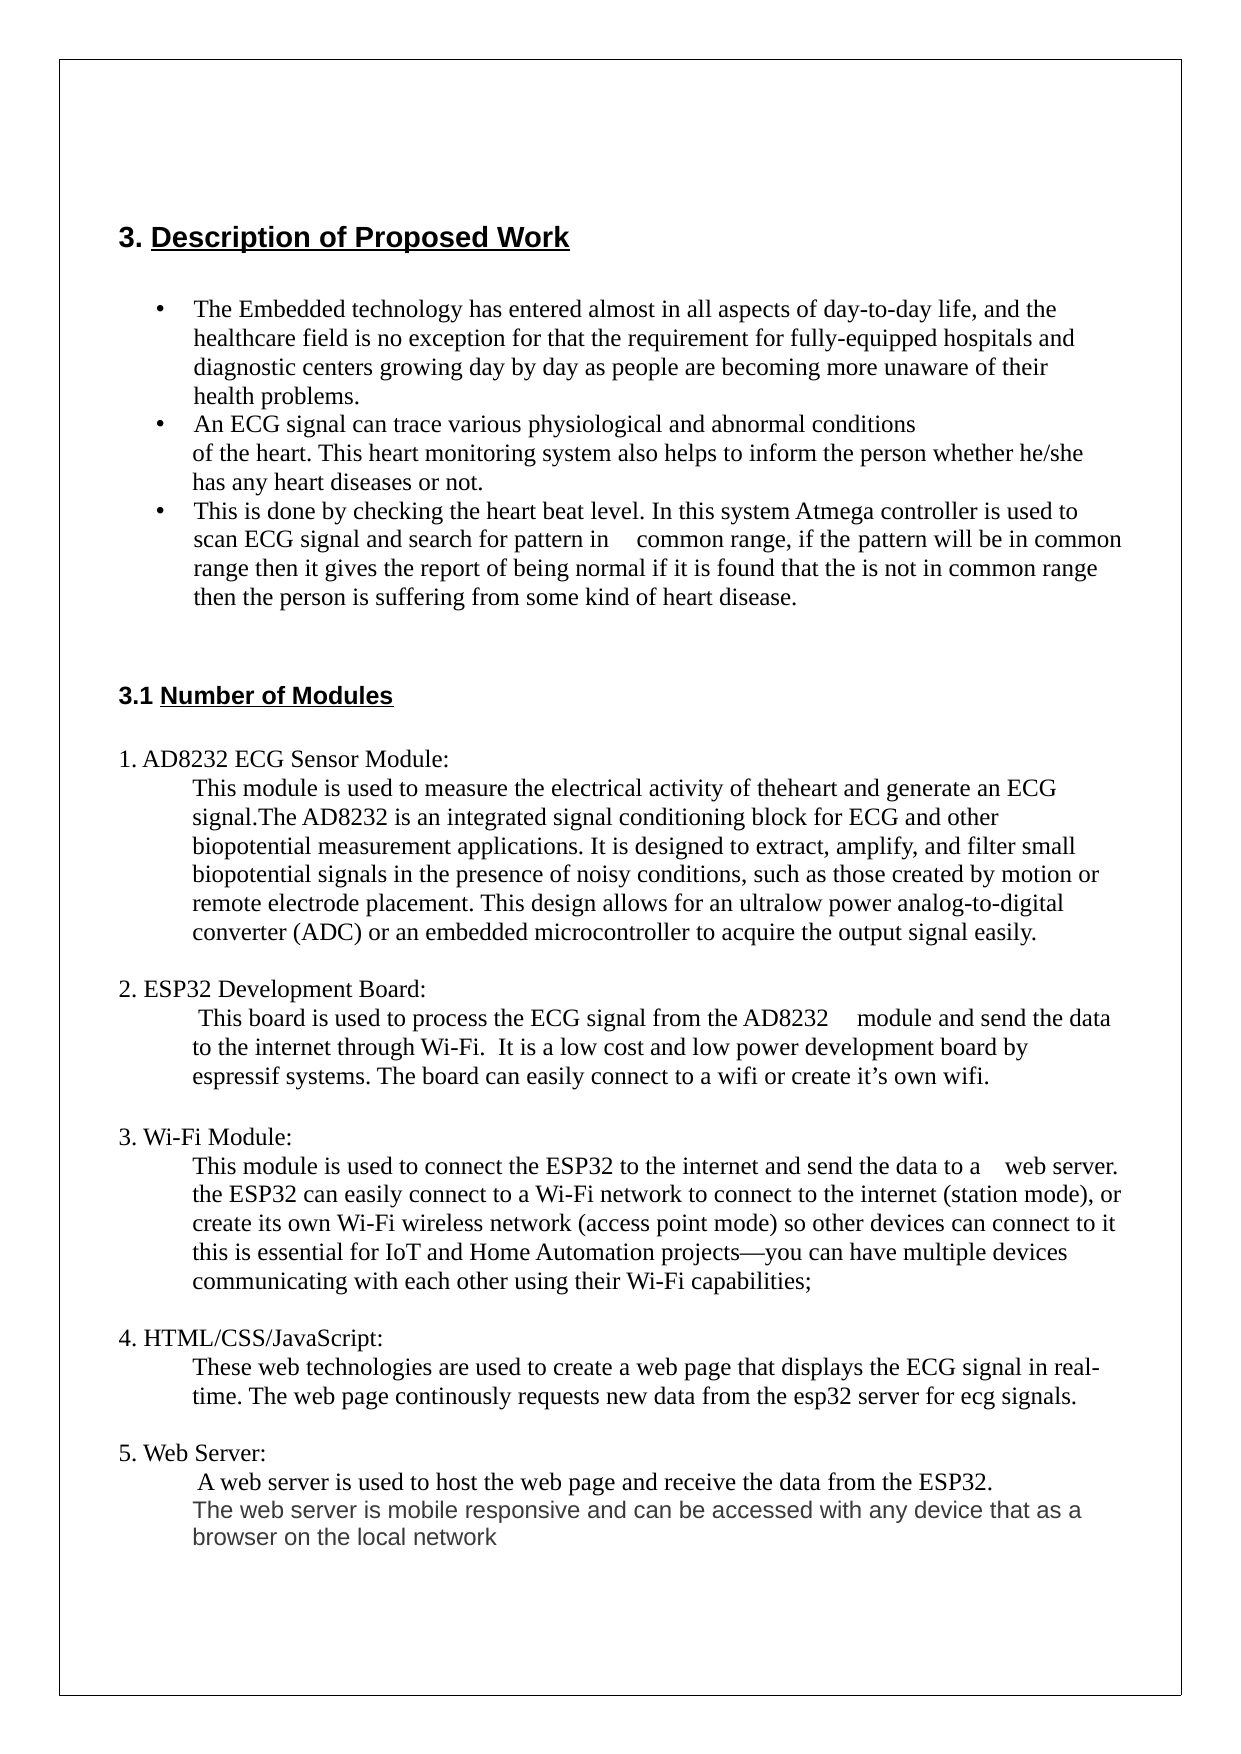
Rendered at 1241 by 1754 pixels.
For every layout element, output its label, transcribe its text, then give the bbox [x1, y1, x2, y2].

text The web server is mobile responsive and can be accessed with any device that as a browser on the local network [118, 1496, 1122, 1551]
text the ESP32 can easily connect to a Wi-Fi network to connect to the internet (station mode), or create its own Wi-Fi wireless network (access point mode) so other devices can connect to it this is essential for IoT and Home Automation projects—you can have multiple devices communicating with each other using their Wi-Fi capabilities; [118, 1179, 1122, 1294]
subtitle 3.1 Number of Modules [118, 681, 1122, 709]
text This board is used to process the ECG signal from the AD8232 module and send the data to the internet through Wi-Fi. It is a low cost and low power development board by espressif systems. The board can easily connect to a wifi or create it’s own wifi. [118, 1003, 1122, 1089]
text This module is used to measure the electrical activity of theheart and generate an ECG signal.The AD8232 is an integrated signal conditioning block for ECG and other biopotential measurement applications. It is designed to extract, amplify, and filter small biopotential signals in the presence of noisy conditions, such as those created by motion or remote electrode placement. This design allows for an ultralow power analog-to-digital converter (ADC) or an embedded microcontroller to acquire the output signal easily. [118, 773, 1122, 946]
list health problems. [156, 381, 1122, 409]
text A web server is used to host the web page and receive the data from the ESP32. [118, 1467, 1122, 1496]
text This module is used to connect the ESP32 to the internet and send the data to a web server. [118, 1151, 1122, 1179]
text 1. AD8232 ECG Sensor Module: [118, 744, 1122, 773]
text These web technologies are used to create a web page that displays the ECG signal in real- time. The web page continously requests new data from the esp32 server for ecg signals. [118, 1352, 1122, 1409]
text of the heart. This heart monitoring system also helps to inform the person whether he/she [118, 438, 1122, 467]
text 2. ESP32 Development Board: [118, 974, 1122, 1003]
text 5. Web Server: [118, 1438, 1122, 1467]
list healthcare field is no exception for that the requirement for fully-equipped hospitals and [156, 323, 1122, 352]
list An ECG signal can trace various physiological and abnormal conditions [156, 409, 1122, 438]
text 4. HTML/CSS/JavaScript: [118, 1323, 1122, 1352]
subtitle 3. Description of Proposed Work [118, 220, 1122, 253]
text 3. Wi-Fi Module: [118, 1122, 1122, 1151]
list The Embedded technology has entered almost in all aspects of day-to-day life, and the [156, 294, 1122, 323]
list This is done by checking the heart beat level. In this system Atmega controller is used to scan ECG signal and search for pattern in common range, if the pattern will be in common range then it gives the report of being normal if it is found that the is not in common range then the person is suffering from some kind of heart disease. [156, 496, 1122, 611]
list diagnostic centers growing day by day as people are becoming more unaware of their [156, 352, 1122, 381]
text has any heart diseases or not. [118, 467, 1122, 496]
